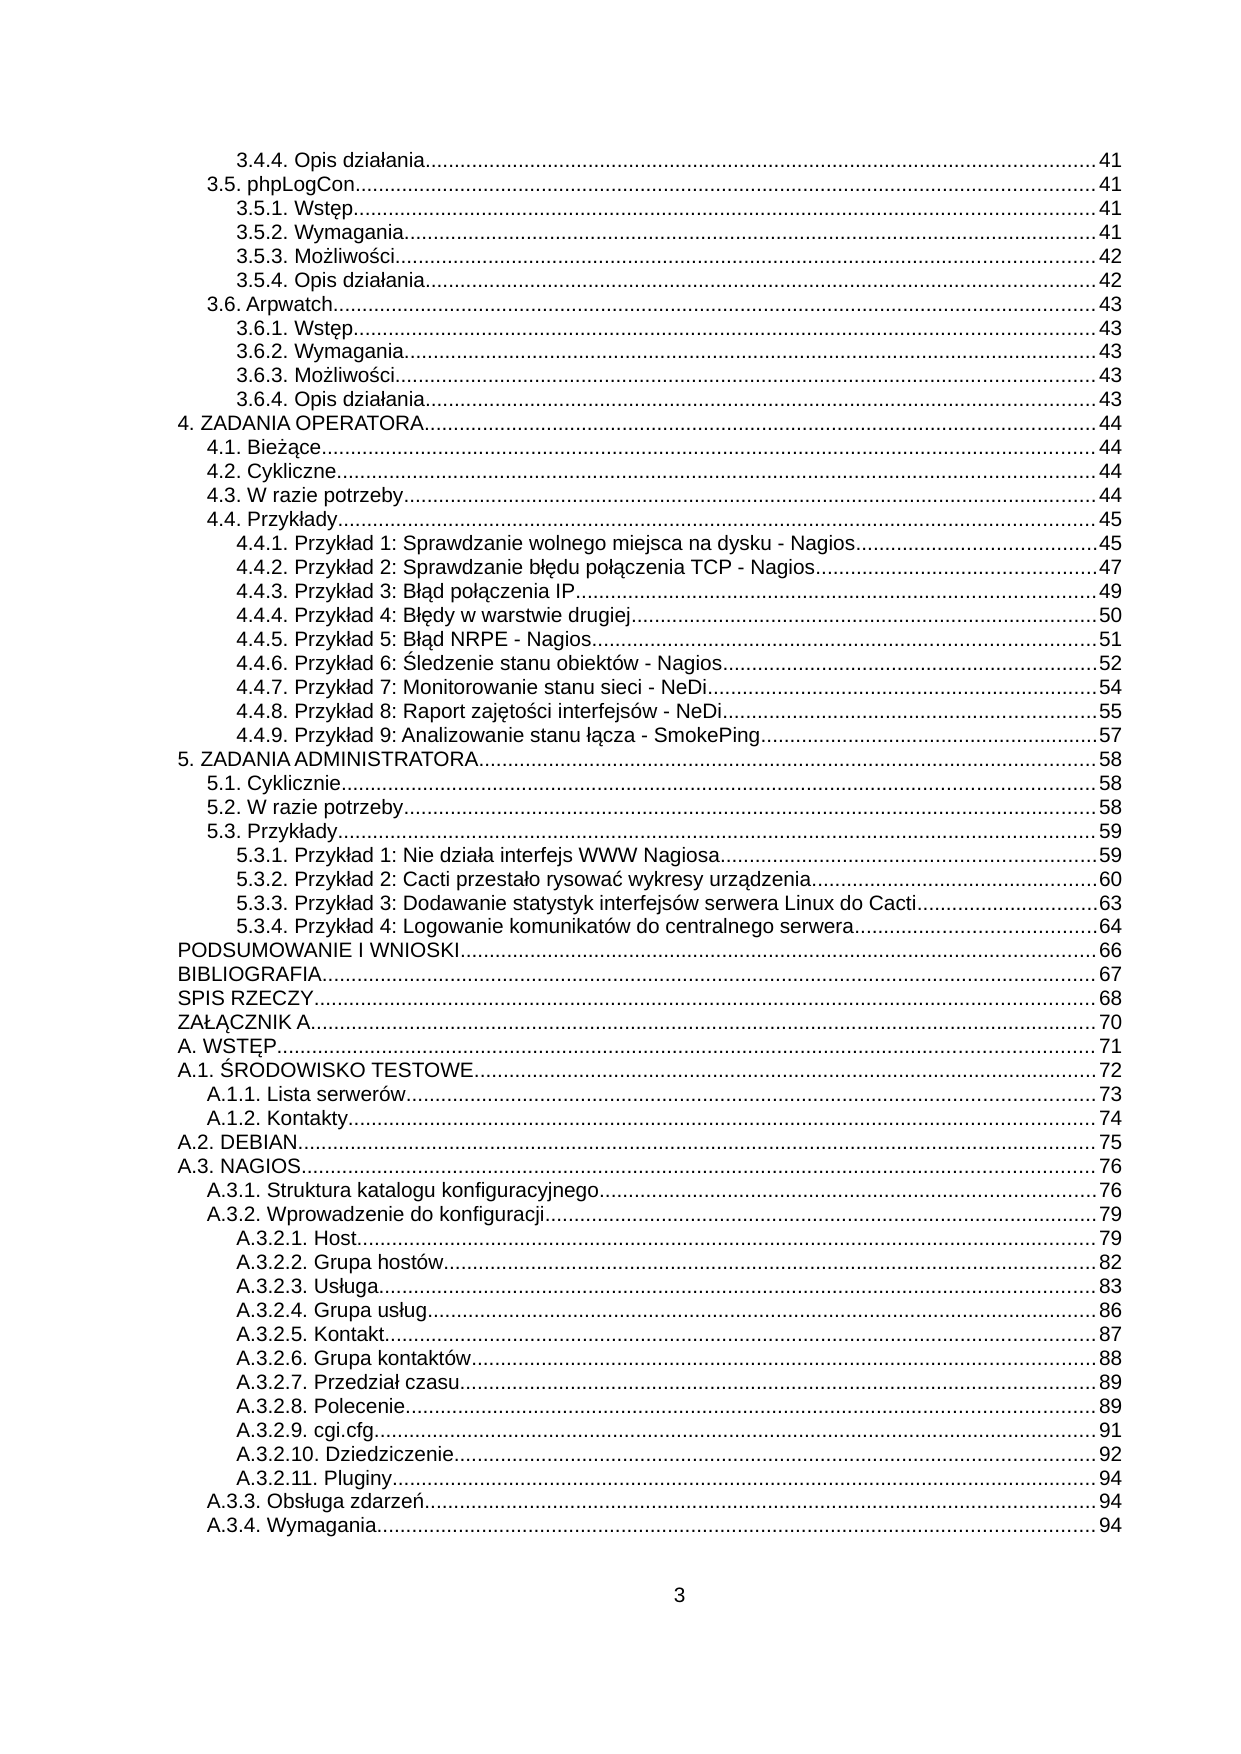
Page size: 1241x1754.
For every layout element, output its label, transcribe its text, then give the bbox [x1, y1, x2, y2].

text 4.1. Bieżące 44 [207, 435, 1122, 459]
text 5.3.4. Przykład 4: Logowanie komunikatów do centralnego serwera 64 [236, 914, 1122, 938]
text A.1.1. Lista serwerów 73 [207, 1082, 1122, 1106]
text 3.5.4. Opis działania 42 [236, 267, 1122, 291]
text A.3.3. Obsługa zdarzeń 94 [207, 1489, 1122, 1513]
text 3.5.2. Wymagania 41 [236, 219, 1122, 243]
text 5.2. W razie potrzeby 58 [207, 794, 1122, 818]
text A.3.2.8. Polecenie 89 [236, 1393, 1122, 1417]
text 3.6.2. Wymagania 43 [236, 339, 1122, 363]
text 3.6.3. Możliwości 43 [236, 363, 1122, 387]
text SPIS RZECZY 68 [177, 986, 1122, 1010]
text 3.4.4. Opis działania 41 [236, 148, 1122, 172]
text 5.3.2. Przykład 2: Cacti przestało rysować wykresy urządzenia 60 [236, 866, 1122, 890]
text A.3.2.5. Kontakt 87 [236, 1322, 1122, 1346]
text 4.4.6. Przykład 6: Śledzenie stanu obiektów - Nagios 52 [236, 651, 1122, 675]
text A. WSTĘP 71 [177, 1034, 1122, 1058]
text 3.5. phpLogCon 41 [207, 172, 1122, 196]
text A.3.2.7. Przedział czasu 89 [236, 1369, 1122, 1393]
text A.3.2.4. Grupa usług 86 [236, 1298, 1122, 1322]
text A.1.2. Kontakty 74 [207, 1106, 1122, 1130]
text 4.4.4. Przykład 4: Błędy w warstwie drugiej 50 [236, 603, 1122, 627]
text 4.4.9. Przykład 9: Analizowanie stanu łącza - SmokePing 57 [236, 723, 1122, 747]
text 4.4.2. Przykład 2: Sprawdzanie błędu połączenia TCP - Nagios 47 [236, 555, 1122, 579]
text 3.5.1. Wstęp 41 [236, 196, 1122, 219]
text A.3.2.6. Grupa kontaktów 88 [236, 1346, 1122, 1369]
text 4.4. Przykłady 45 [207, 507, 1122, 531]
text A.3.2.3. Usługa 83 [236, 1274, 1122, 1298]
text 5.3.1. Przykład 1: Nie działa interfejs WWW Nagiosa 59 [236, 842, 1122, 866]
text A.3.2. Wprowadzenie do konfiguracji 79 [207, 1202, 1122, 1226]
text A.3.2.10. Dziedziczenie 92 [236, 1441, 1122, 1465]
text A.3.2.11. Pluginy 94 [236, 1465, 1122, 1489]
text 4.3. W razie potrzeby 44 [207, 483, 1122, 507]
text 4.4.3. Przykład 3: Błąd połączenia IP 49 [236, 579, 1122, 603]
text PODSUMOWANIE I WNIOSKI 66 [177, 938, 1122, 962]
text A.3.4. Wymagania 94 [207, 1513, 1122, 1537]
text A.3.2.1. Host 79 [236, 1226, 1122, 1250]
text 4.4.1. Przykład 1: Sprawdzanie wolnego miejsca na dysku - Nagios 45 [236, 531, 1122, 555]
text 3.6.1. Wstęp 43 [236, 315, 1122, 339]
text A.3.1. Struktura katalogu konfiguracyjnego 76 [207, 1178, 1122, 1202]
text 4.4.8. Przykład 8: Raport zajętości interfejsów - NeDi 55 [236, 699, 1122, 723]
text 4.4.5. Przykład 5: Błąd NRPE - Nagios 51 [236, 627, 1122, 651]
text 5.3.3. Przykład 3: Dodawanie statystyk interfejsów serwera Linux do Cacti 63 [236, 890, 1122, 914]
text 3.6.4. Opis działania 43 [236, 387, 1122, 411]
text ZAŁĄCZNIK A 70 [177, 1010, 1122, 1034]
text 5.3. Przykłady 59 [207, 818, 1122, 842]
text 4. ZADANIA OPERATORA 44 [177, 411, 1122, 435]
text 4.2. Cykliczne 44 [207, 459, 1122, 483]
text 5. ZADANIA ADMINISTRATORA 58 [177, 747, 1122, 771]
text A.3.2.9. cgi.cfg 91 [236, 1417, 1122, 1441]
text 3.5.3. Możliwości 42 [236, 243, 1122, 267]
text 4.4.7. Przykład 7: Monitorowanie stanu sieci - NeDi 54 [236, 675, 1122, 699]
text BIBLIOGRAFIA 67 [177, 962, 1122, 986]
text A.3.2.2. Grupa hostów 82 [236, 1250, 1122, 1274]
text 3.6. Arpwatch 43 [207, 291, 1122, 315]
text A.1. ŚRODOWISKO TESTOWE 72 [177, 1058, 1122, 1082]
text A.3. NAGIOS 76 [177, 1154, 1122, 1178]
text A.2. DEBIAN 75 [177, 1130, 1122, 1154]
text 5.1. Cyklicznie 58 [207, 771, 1122, 794]
